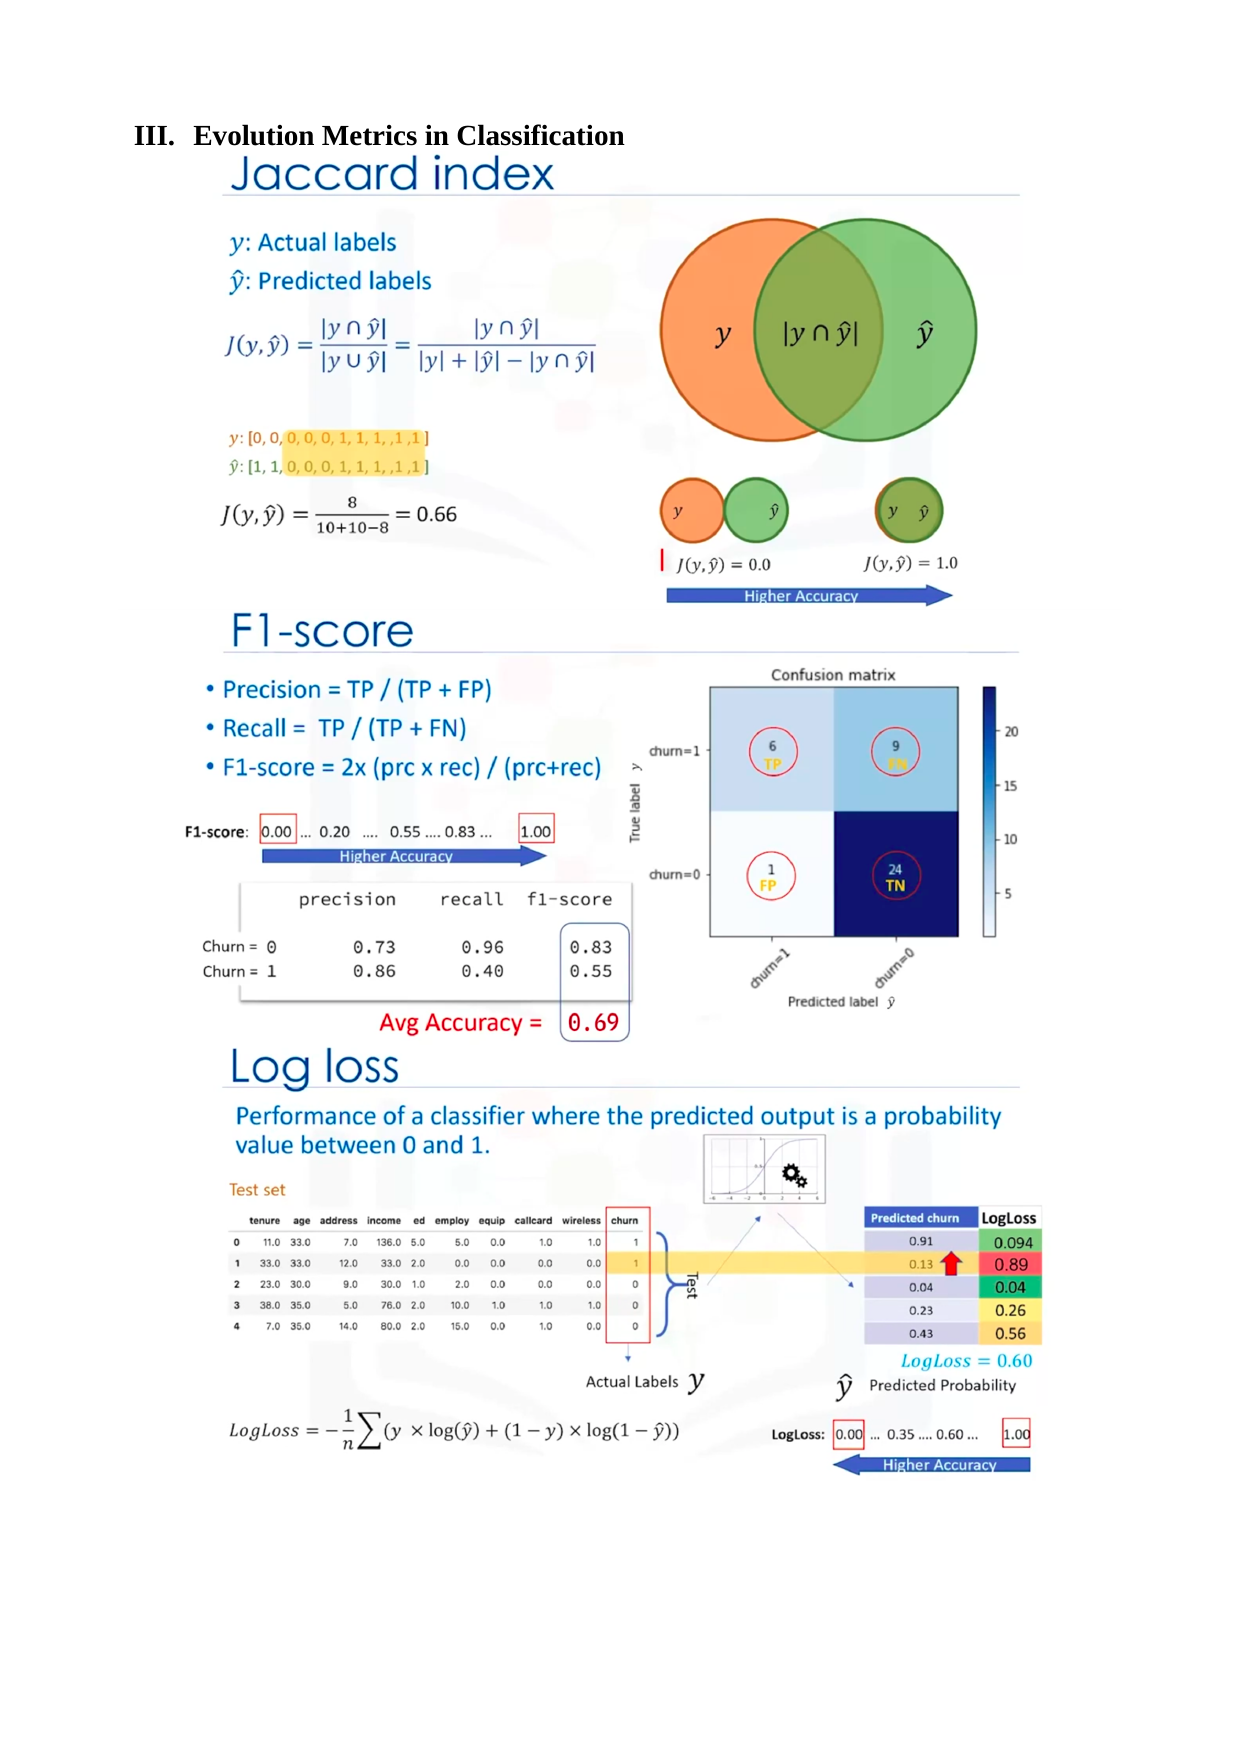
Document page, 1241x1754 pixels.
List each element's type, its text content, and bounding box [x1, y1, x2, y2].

picture [118, 151, 1123, 1481]
list Evolution Metrics in Classification [175, 118, 1122, 151]
